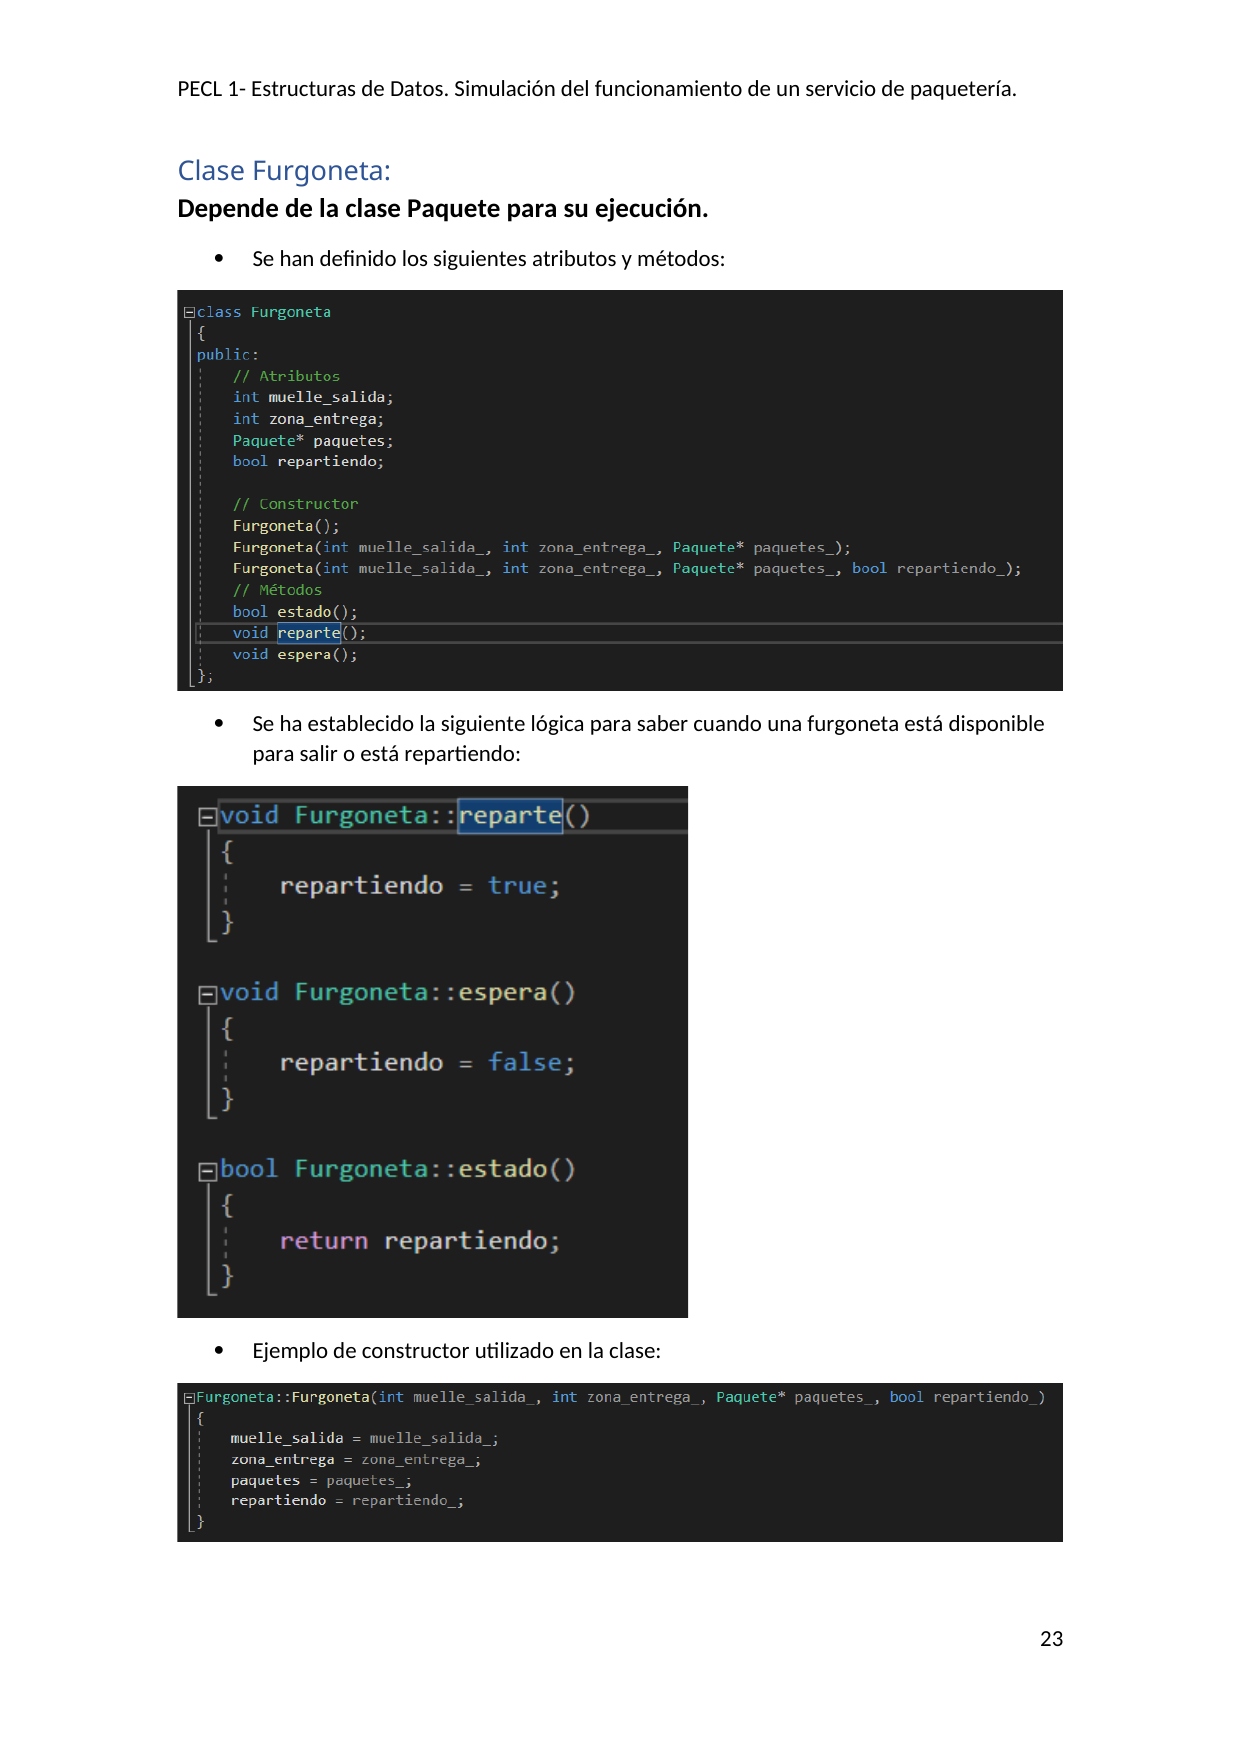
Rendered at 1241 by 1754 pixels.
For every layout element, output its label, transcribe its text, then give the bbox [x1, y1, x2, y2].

list Ejemplo de constructor utilizado en la clase: [215, 1336, 1063, 1364]
list Se ha establecido la siguiente lógica para saber cuando una furgoneta está disponible para salir o está repartiendo: [215, 709, 1063, 767]
subtitle Clase Furgoneta: [177, 152, 1063, 189]
list Se han definido los siguientes atributos y métodos: [215, 244, 1063, 272]
text Depende de la clase Paquete para su ejecución. [177, 192, 1063, 224]
picture [177, 290, 1063, 691]
picture [177, 1383, 1063, 1542]
picture [177, 786, 689, 1318]
